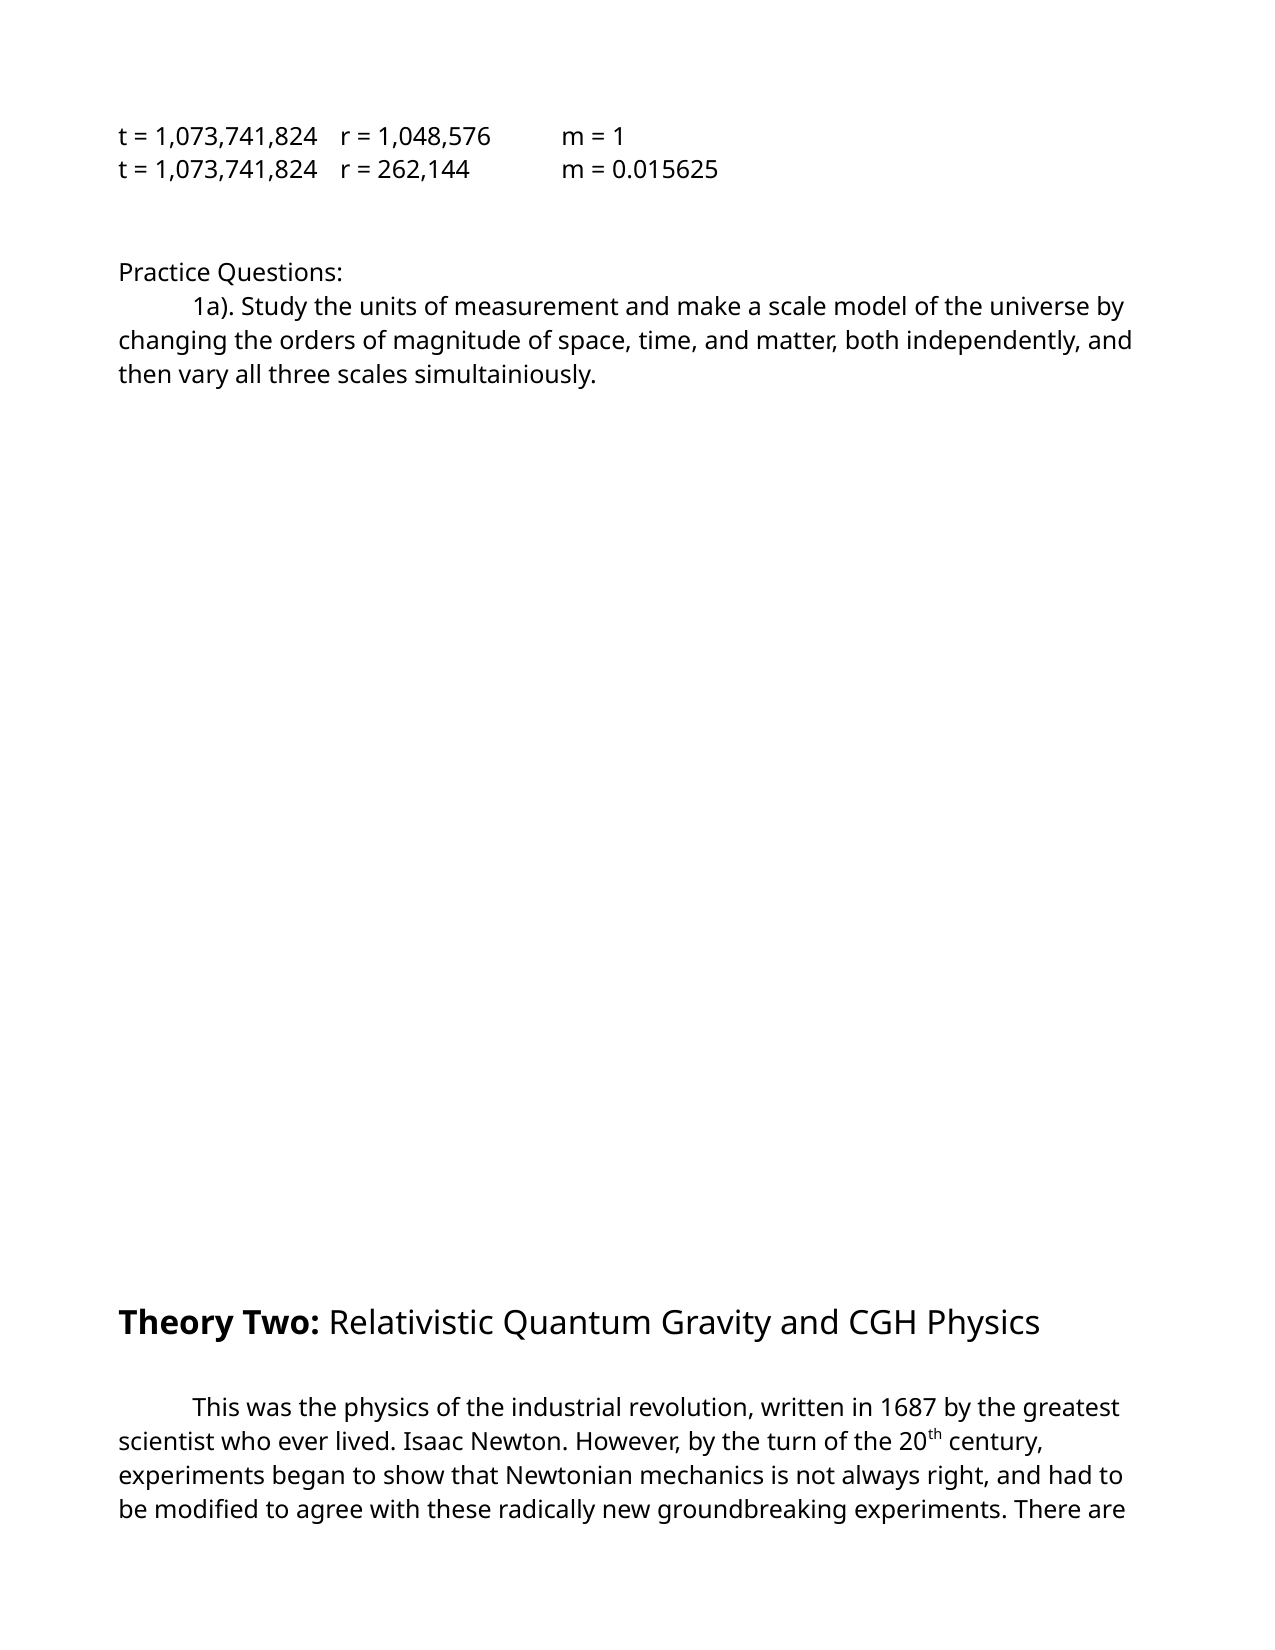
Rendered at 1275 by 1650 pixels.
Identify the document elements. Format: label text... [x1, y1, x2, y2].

text t = 1,073,741,824 r = 1,048,576 m = 1 [118, 118, 1157, 152]
text 1a). Study the units of measurement and make a scale model of the universe by changing the orders of magnitude of space, time, and matter, both independently, and then vary all three scales simultainiously. [118, 288, 1157, 391]
text Practice Questions: [118, 254, 1157, 288]
text Theory Two: Relativistic Quantum Gravity and CGH Physics [118, 1299, 1157, 1344]
text t = 1,073,741,824 r = 262,144 m = 0.015625 [118, 152, 1157, 186]
text This was the physics of the industrial revolution, written in 1687 by the greatest scientist who ever lived. Isaac Newton. However, by the turn of the 20th century, experiments began to show that Newtonian mechanics is not always right, and had to be modified to agree with these radically new groundbreaking experiments. There are [118, 1390, 1157, 1526]
